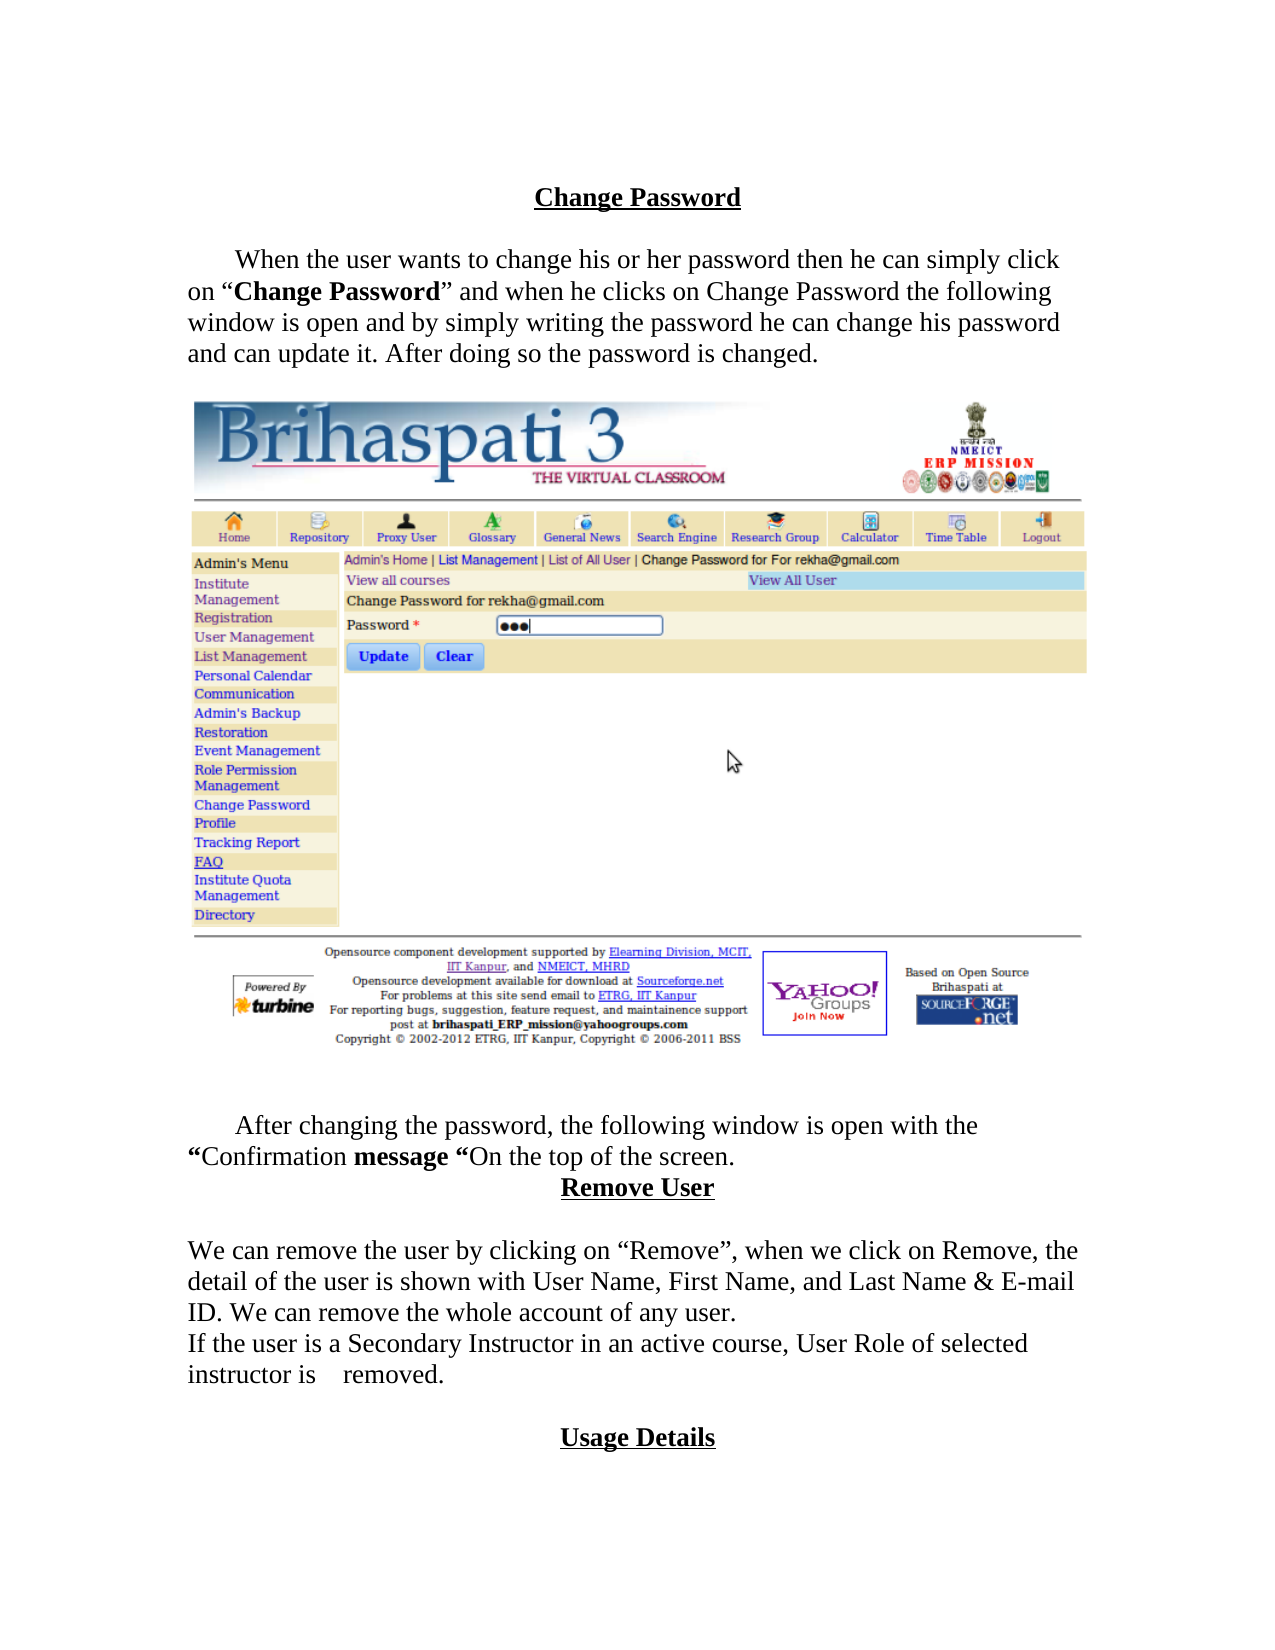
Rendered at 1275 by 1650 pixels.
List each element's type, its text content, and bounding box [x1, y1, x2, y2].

picture [187, 399, 1088, 1078]
text If the user is a Secondary Instructor in an active course, User Role of selected instructor is removed. [187, 1327, 1087, 1389]
text We can remove the user by clicking on “Remove”, when we click on Remove, the detail of the user is shown with User Name, First Name, and Last Name & E-mail ID. We can remove the whole account of any user. [187, 1234, 1087, 1327]
text Usage Details [187, 1421, 1087, 1452]
text After changing the password, the following window is open with the “Confirmation message “On the top of the screen. [187, 1109, 1087, 1171]
text Change Password [187, 181, 1087, 212]
text When the user wants to change his or her password then he can simply click on “Change Password” and when he clicks on Change Password the following window is open and by simply writing the password he can change his password and can update it. After doing so the password is changed. [187, 243, 1087, 368]
text Remove User [187, 1171, 1087, 1203]
